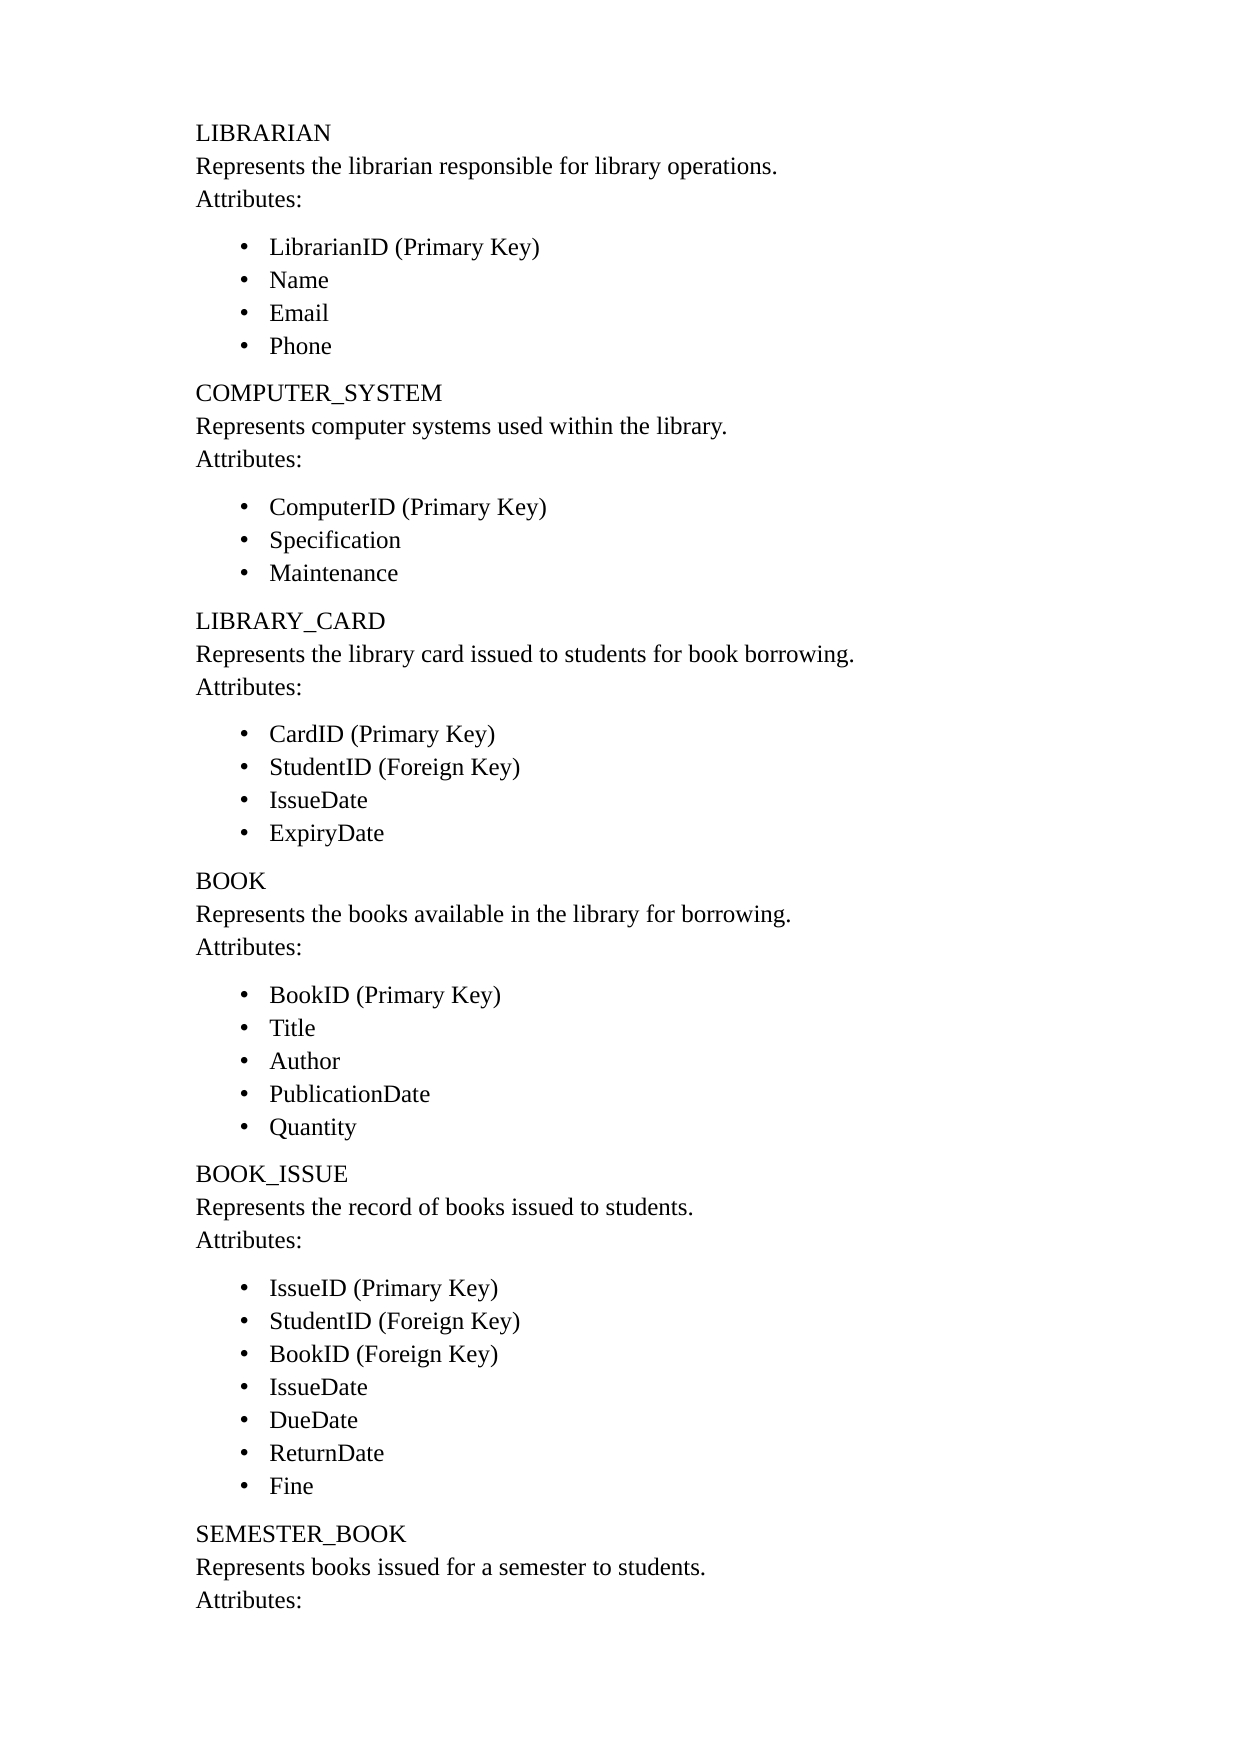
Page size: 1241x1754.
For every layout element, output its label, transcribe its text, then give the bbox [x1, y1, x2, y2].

text COMPUTER_SYSTEM Represents computer systems used within the library. Attributes: [195, 378, 1123, 473]
list CardID (Primary Key) [240, 719, 1123, 748]
list BookID (Foreign Key) [240, 1339, 1123, 1368]
list IssueDate [240, 1372, 1123, 1401]
list Maintenance [240, 558, 1123, 587]
list StudentID (Foreign Key) [240, 752, 1123, 781]
text BOOK Represents the books available in the library for borrowing. Attributes: [195, 866, 1123, 961]
list Author [240, 1046, 1123, 1074]
list LibrarianID (Primary Key) [240, 232, 1123, 261]
list IssueID (Primary Key) [240, 1273, 1123, 1302]
list ComputerID (Primary Key) [240, 492, 1123, 521]
list Fine [240, 1471, 1123, 1500]
list ExpiryDate [240, 818, 1123, 847]
text LIBRARIAN Represents the librarian responsible for library operations. Attributes: [195, 118, 1123, 213]
list BookID (Primary Key) [240, 980, 1123, 1008]
list Phone [240, 331, 1123, 359]
list Quantity [240, 1112, 1123, 1141]
text BOOK_ISSUE Represents the record of books issued to students. Attributes: [195, 1159, 1123, 1254]
list Title [240, 1013, 1123, 1041]
list Name [240, 265, 1123, 293]
list IssueDate [240, 785, 1123, 814]
list DueDate [240, 1405, 1123, 1434]
list ReturnDate [240, 1438, 1123, 1467]
list PublicationDate [240, 1079, 1123, 1107]
list Email [240, 298, 1123, 327]
list Specification [240, 525, 1123, 554]
text LIBRARY_CARD Represents the library card issued to students for book borrowing. Attributes: [195, 606, 1123, 701]
text SEMESTER_BOOK Represents books issued for a semester to students. Attributes: [195, 1519, 1123, 1613]
list StudentID (Foreign Key) [240, 1306, 1123, 1335]
